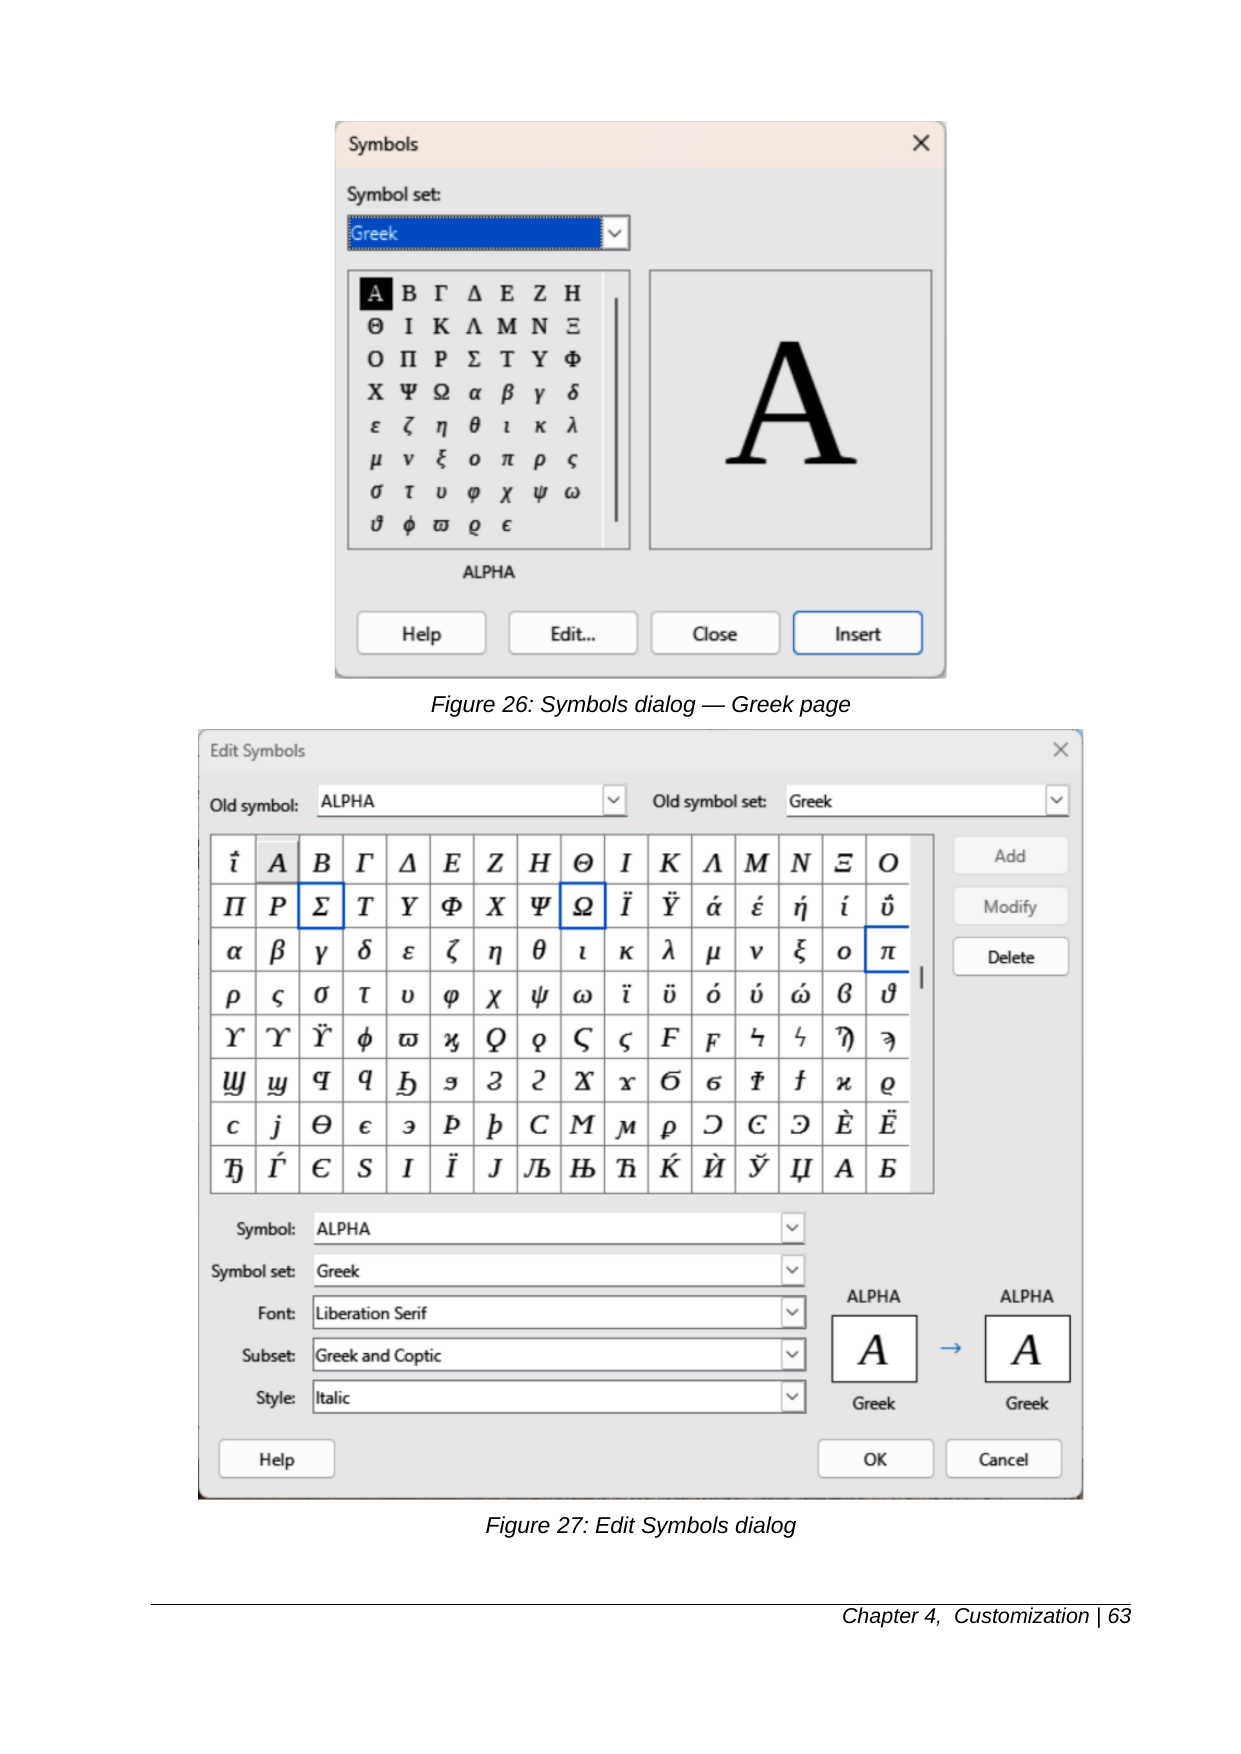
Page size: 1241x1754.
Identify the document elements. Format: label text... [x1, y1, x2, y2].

picture [198, 729, 1084, 1500]
text Figure 26: Symbols dialog — Greek page [335, 691, 947, 717]
text Figure 27: Edit Symbols dialog [198, 1512, 1083, 1539]
picture [334, 121, 947, 679]
